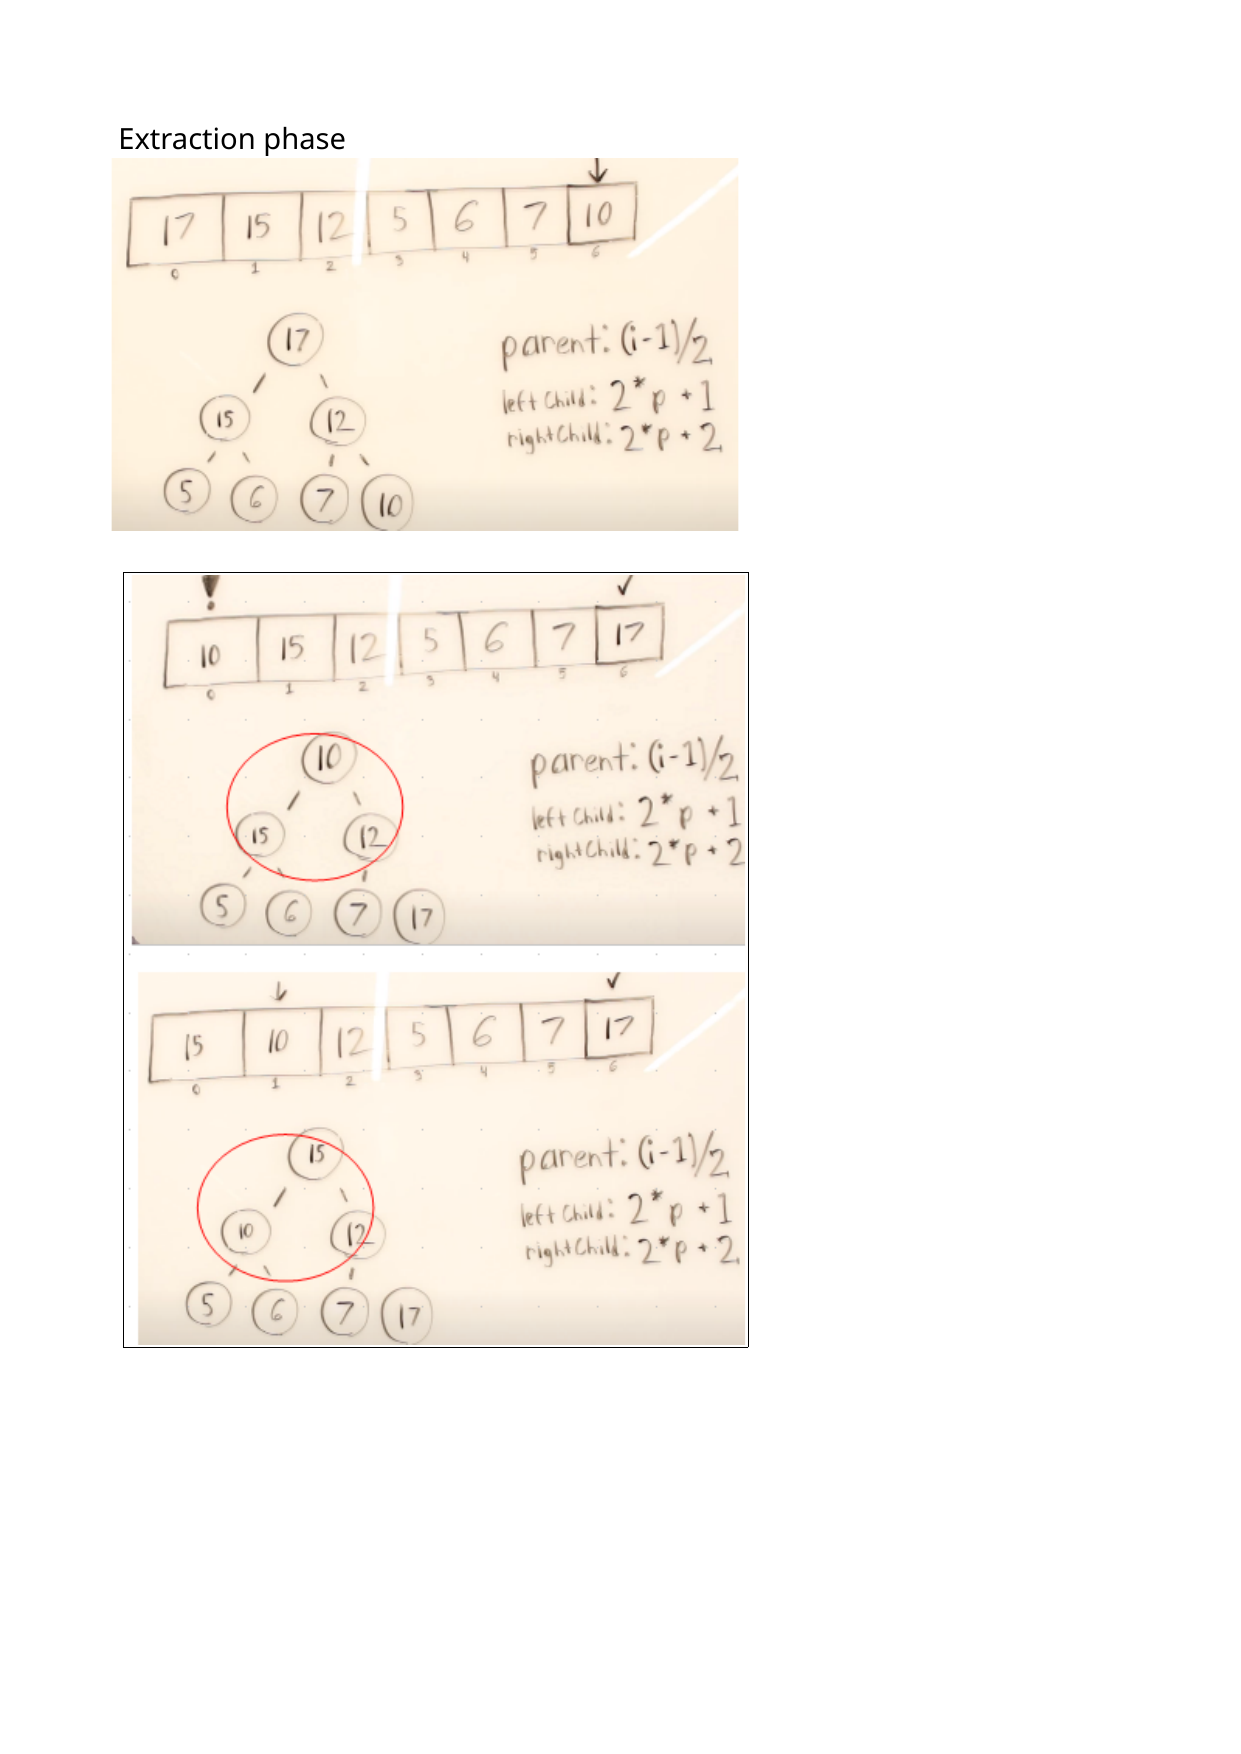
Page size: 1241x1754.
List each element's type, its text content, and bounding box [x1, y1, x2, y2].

picture [126, 575, 746, 1345]
text Extraction phase [118, 118, 1122, 158]
picture [111, 158, 739, 531]
